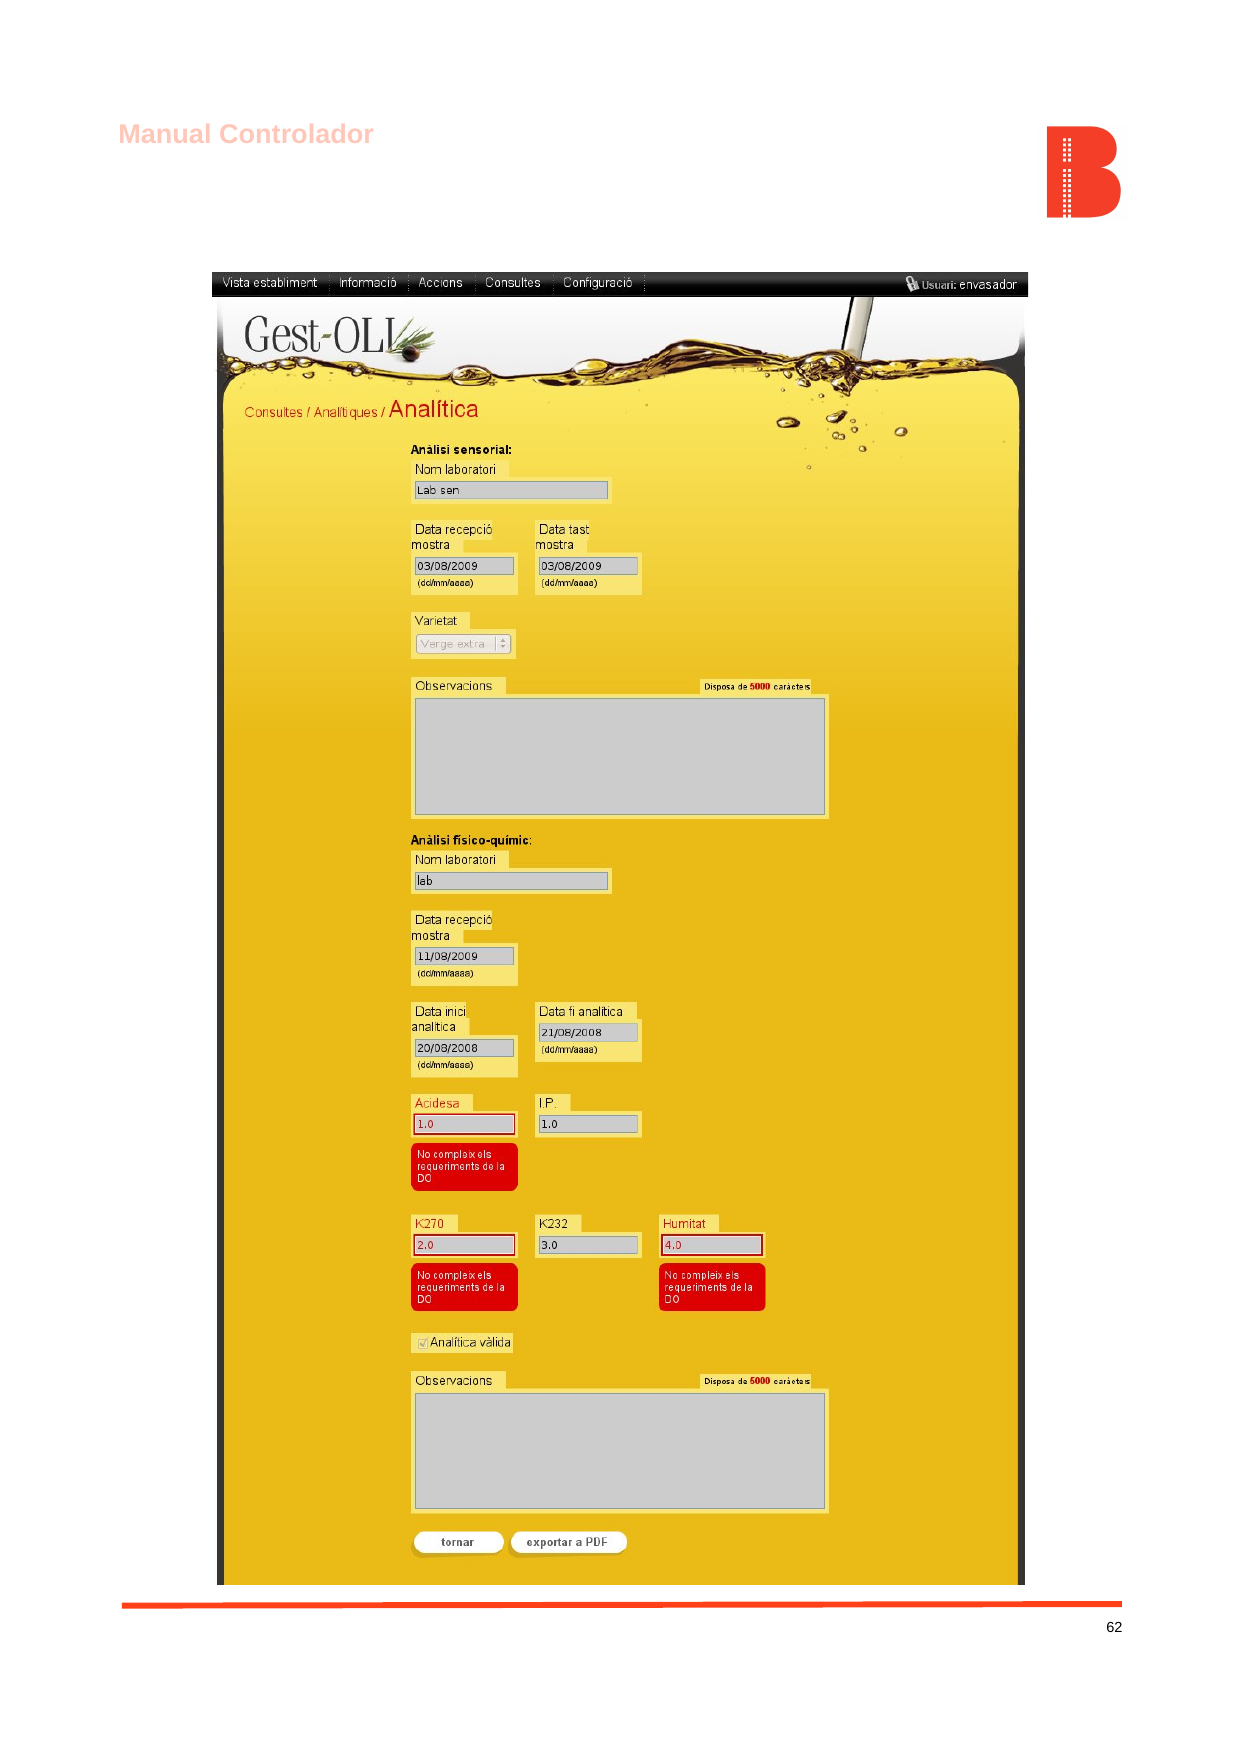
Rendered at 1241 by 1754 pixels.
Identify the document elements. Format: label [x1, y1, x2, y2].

picture [1036, 124, 1130, 221]
picture [212, 272, 1029, 1585]
